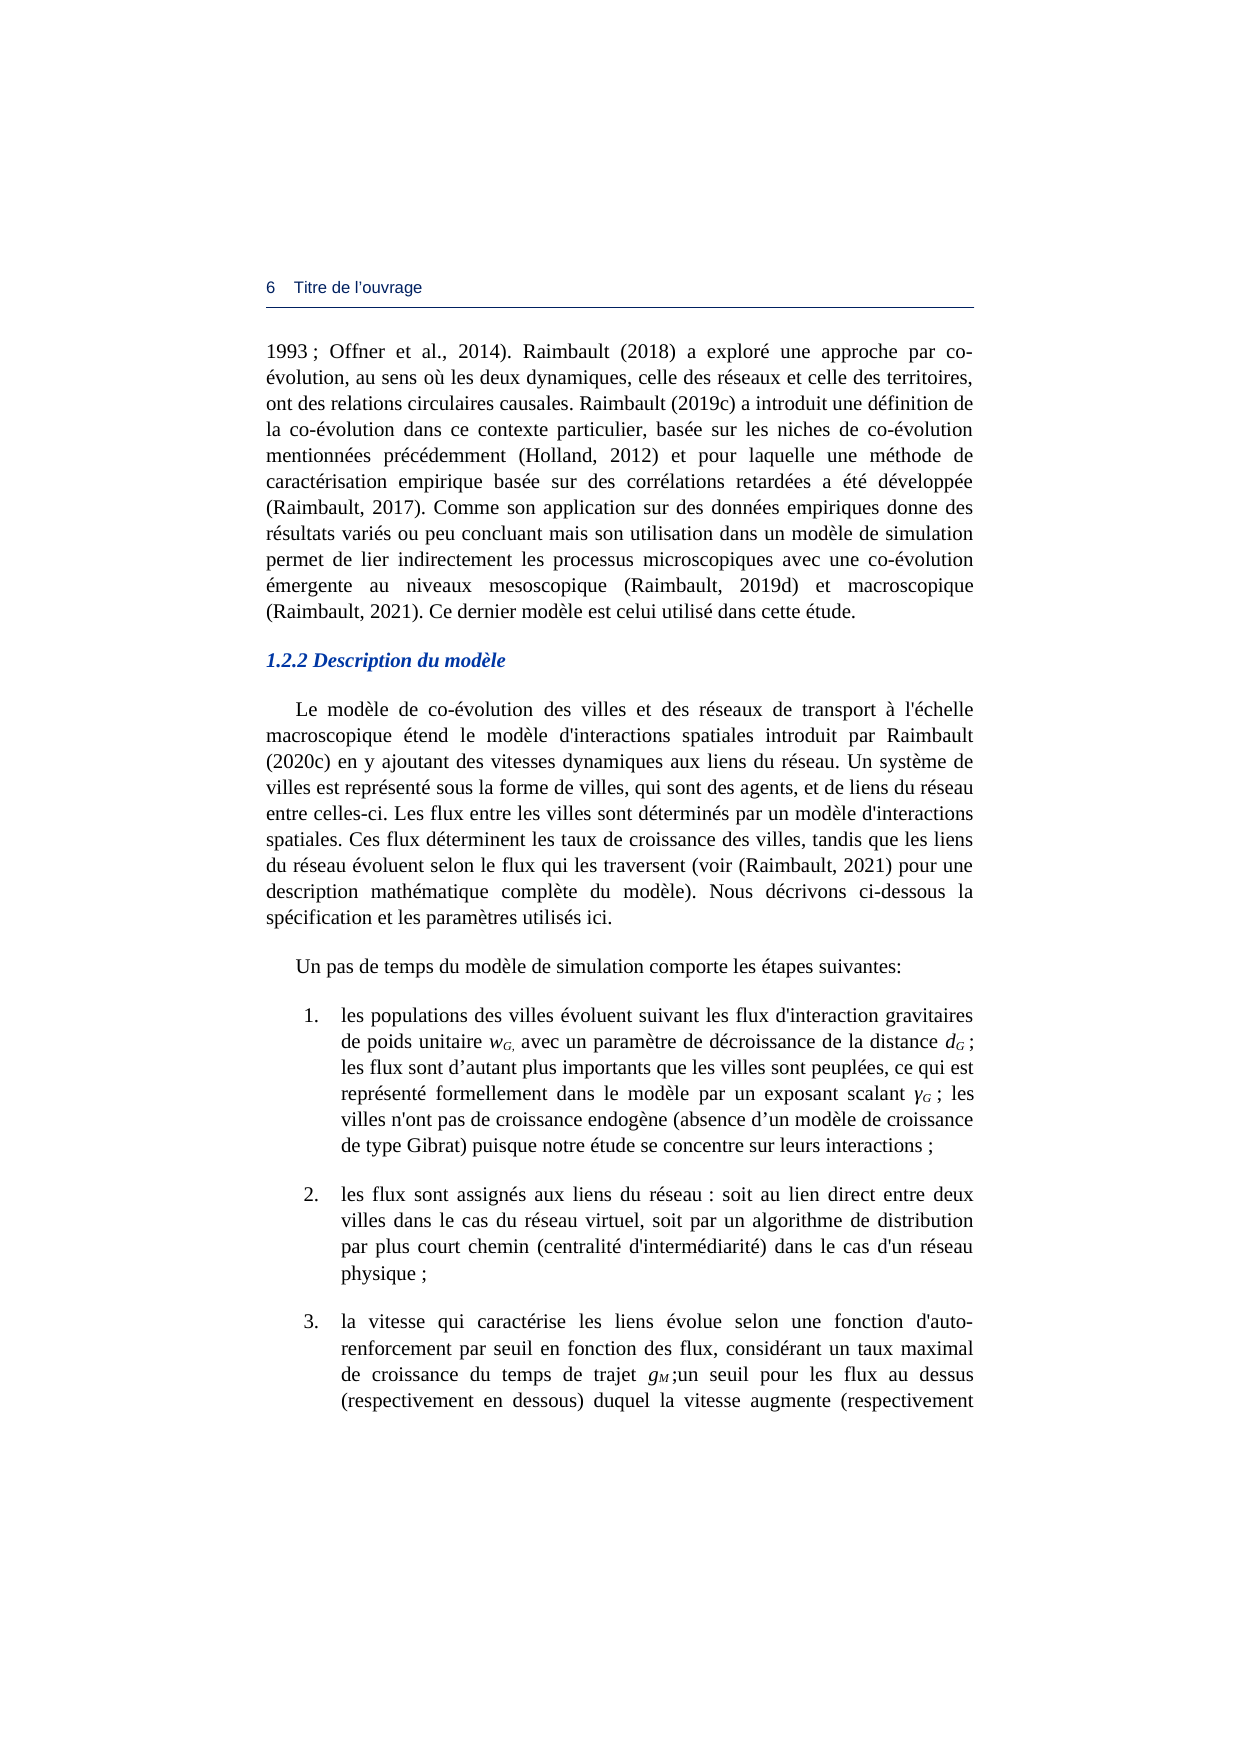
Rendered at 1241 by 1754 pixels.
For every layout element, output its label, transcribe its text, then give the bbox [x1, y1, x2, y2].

list les flux sont assignés aux liens du réseau : soit au lien direct entre deux villes dans le cas du réseau virtuel, soit par un algorithme de distribution par plus court chemin (centralité d'intermédiarité) dans le cas d'un réseau physique ; [303, 1180, 974, 1284]
text 1993 ; Offner et al., 2014). Raimbault (2018) a exploré une approche par co-évolution, au sens où les deux dynamiques, celle des réseaux et celle des territoires, ont des relations circulaires causales. Raimbault (2019c) a introduit une définition de la co-évolution dans ce contexte particulier, basée sur les niches de co-évolution mentionnées précédemment (Holland, 2012) et pour laquelle une méthode de caractérisation empirique basée sur des corrélations retardées a été développée (Raimbault, 2017). Comme son application sur des données empiriques donne des résultats variés ou peu concluant mais son utilisation dans un modèle de simulation permet de lier indirectement les processus microscopiques avec une co-évolution émergente au niveaux mesoscopique (Raimbault, 2019d) et macroscopique (Raimbault, 2021). Ce dernier modèle est celui utilisé dans cette étude. [266, 337, 974, 623]
text Un pas de temps du modèle de simulation comporte les étapes suivantes: [266, 952, 974, 978]
subtitle 1.2.2 Description du modèle [266, 646, 974, 672]
list les populations des villes évoluent suivant les flux d'interaction gravitaires de poids unitaire wG, avec un paramètre de décroissance de la distance dG ; les flux sont d’autant plus importants que les villes sont peuplées, ce qui est représenté formellement dans le modèle par un exposant scalant γG ; les villes n'ont pas de croissance endogène (absence d’un modèle de croissance de type Gibrat) puisque notre étude se concentre sur leurs interactions ; [303, 1001, 974, 1157]
list la vitesse qui caractérise les liens évolue selon une fonction d'auto-renforcement par seuil en fonction des flux, considérant un taux maximal de croissance du temps de trajet gM ;un seuil pour les flux au dessus (respectivement en dessous) duquel la vitesse augmente (respectivement [303, 1307, 974, 1412]
text Le modèle de co-évolution des villes et des réseaux de transport à l'échelle macroscopique étend le modèle d'interactions spatiales introduit par Raimbault (2020c) en y ajoutant des vitesses dynamiques aux liens du réseau. Un système de villes est représenté sous la forme de villes, qui sont des agents, et de liens du réseau entre celles-ci. Les flux entre les villes sont déterminés par un modèle d'interactions spatiales. Ces flux déterminent les taux de croissance des villes, tandis que les liens du réseau évoluent selon le flux qui les traversent (voir (Raimbault, 2021) pour une description mathématique complète du modèle). Nous décrivons ci-dessous la spécification et les paramètres utilisés ici. [266, 695, 974, 929]
